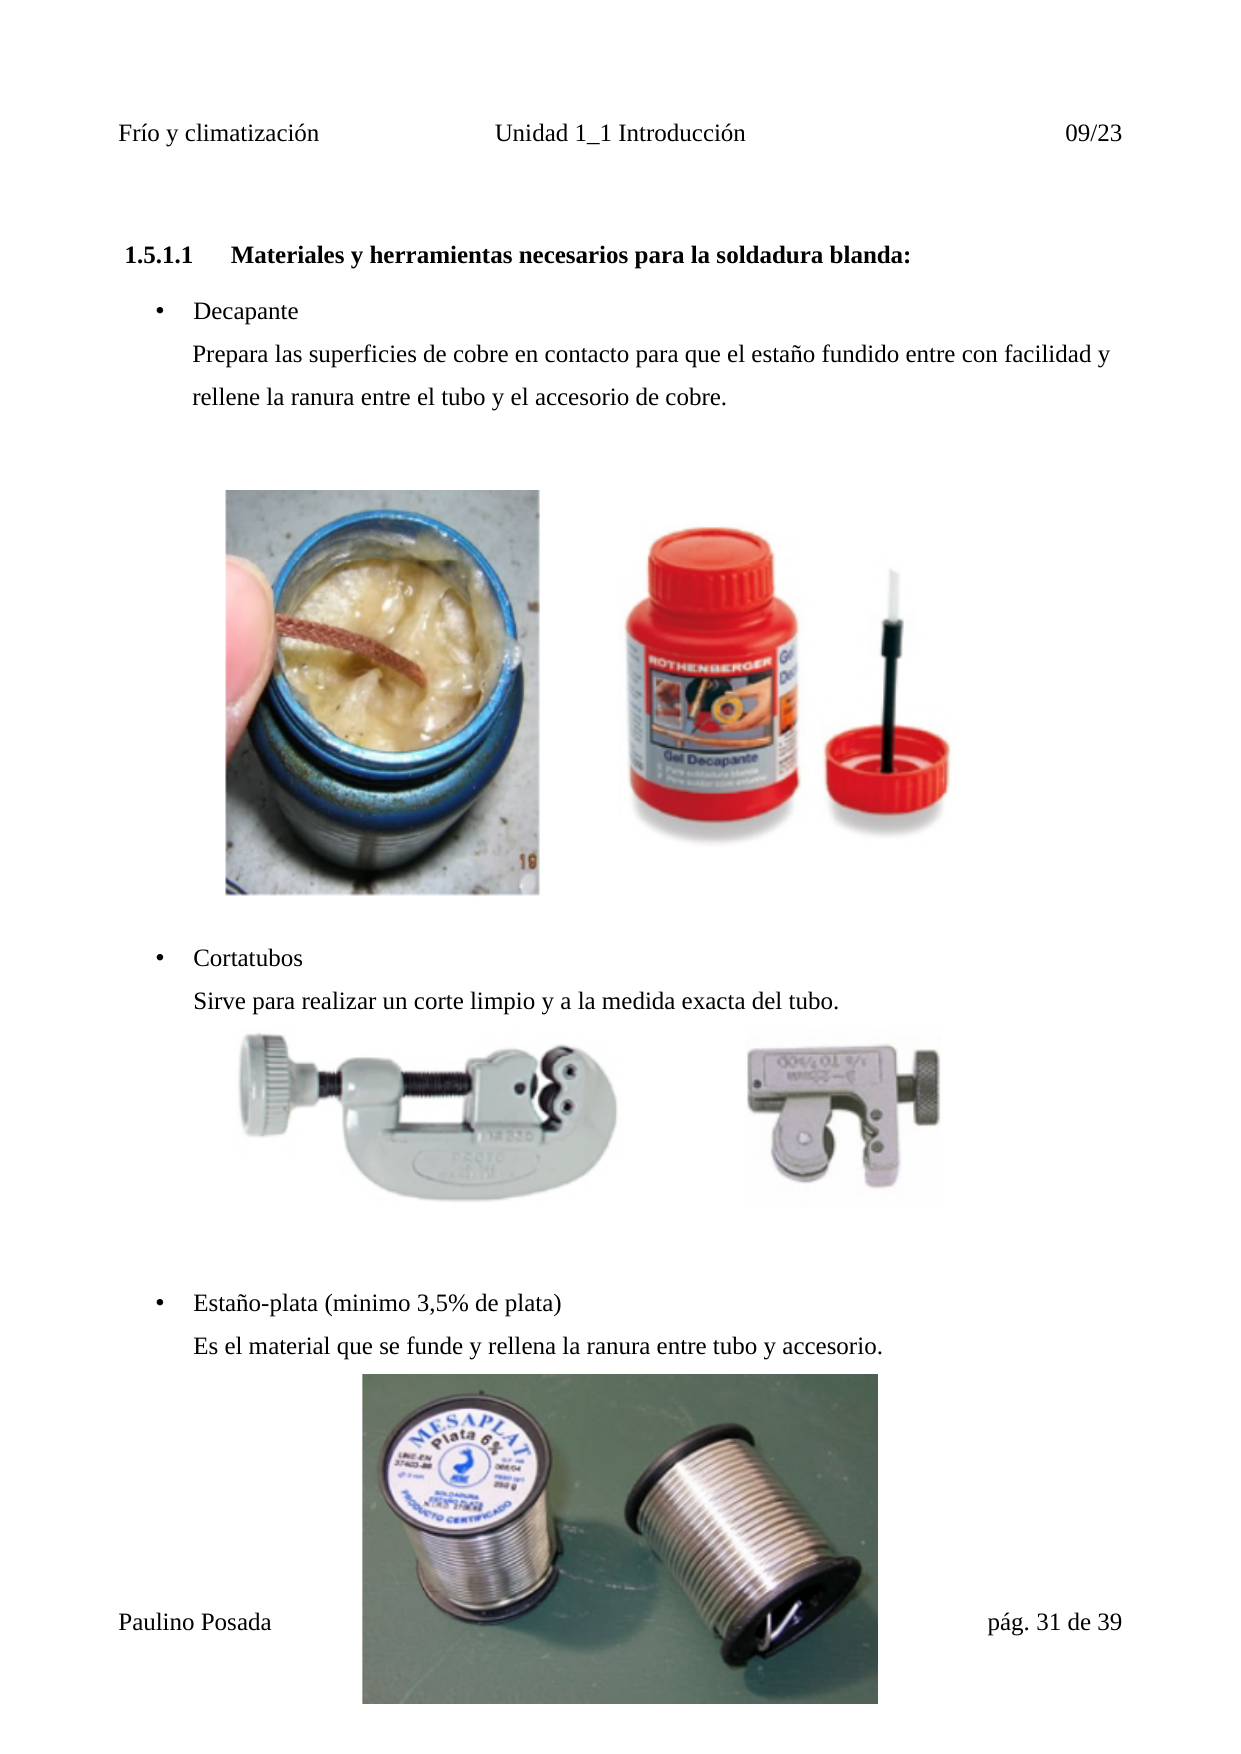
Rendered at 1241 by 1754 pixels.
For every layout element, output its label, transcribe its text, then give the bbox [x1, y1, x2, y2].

picture [362, 1374, 878, 1704]
list Estaño-plata (minimo 3,5% de plata) Es el material que se funde y rellena la ranura entre tubo y accesorio. [156, 1288, 1122, 1360]
subtitle Materiales y herramientas necesarios para la soldadura blanda: [118, 240, 1122, 269]
picture [617, 523, 962, 847]
list Cortatubos Sirve para realizar un corte limpio y a la medida exacta del tubo. [156, 943, 1122, 1015]
text Prepara las superficies de cobre en contacto para que el estaño fundido entre con facilidad y rellene la ranura entre el tubo y el accesorio de cobre. [118, 339, 1122, 411]
list Decapante [156, 296, 1122, 325]
picture [225, 490, 543, 899]
picture [224, 1029, 948, 1209]
